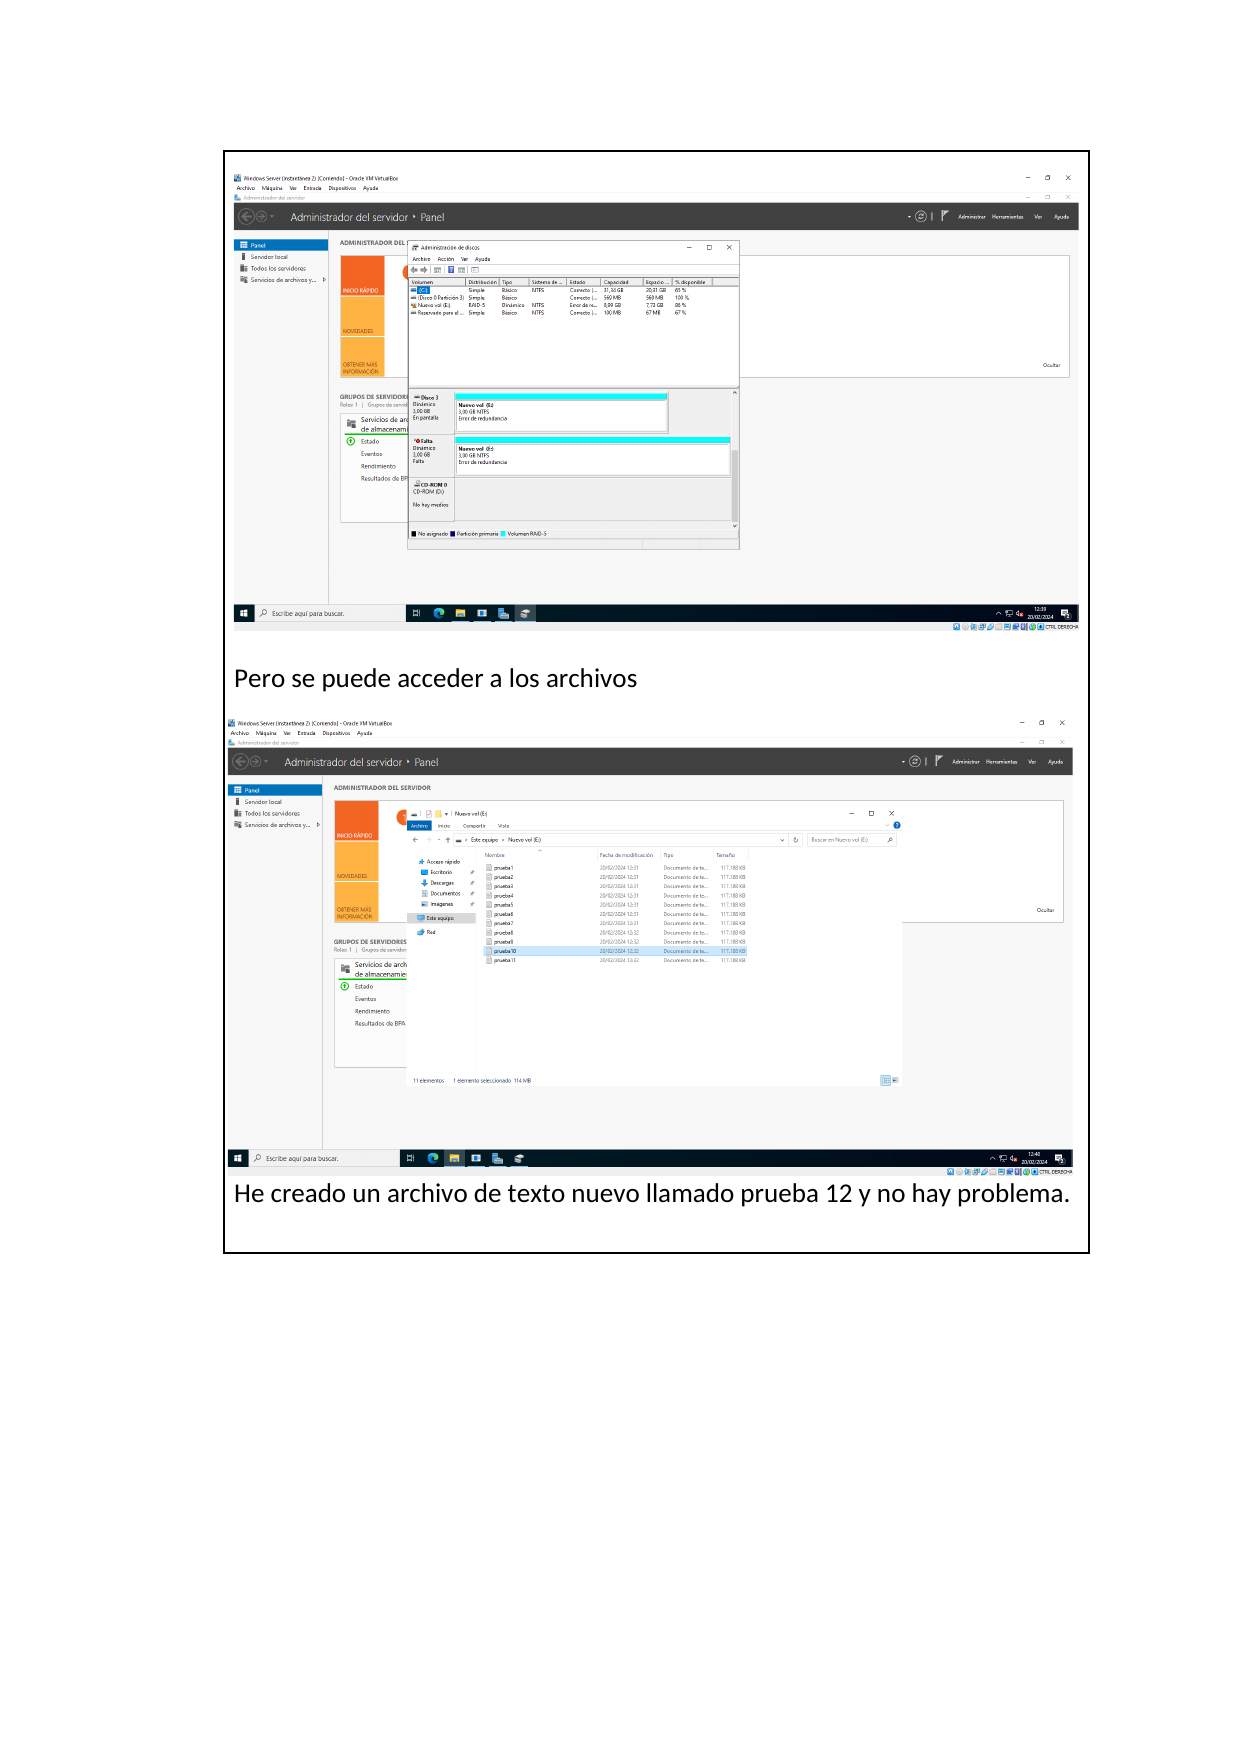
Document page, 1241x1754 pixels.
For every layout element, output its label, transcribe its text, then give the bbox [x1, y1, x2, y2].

picture [233, 173, 1079, 631]
picture [227, 718, 1073, 1176]
table_cell Ahora nos dice que falta uno Pero se puede acceder a los archivos He creado un archivo de texto nuevo llamado prueba 12 y no hay problema. Todo correcto Ahora repetimos el proceso quitando dos discos Ahora no se puede acceder al volumen E: Ahora volvemos a conectar los discos en Virtual Box y reparamos la Raid en windows. [225, 152, 1088, 1252]
